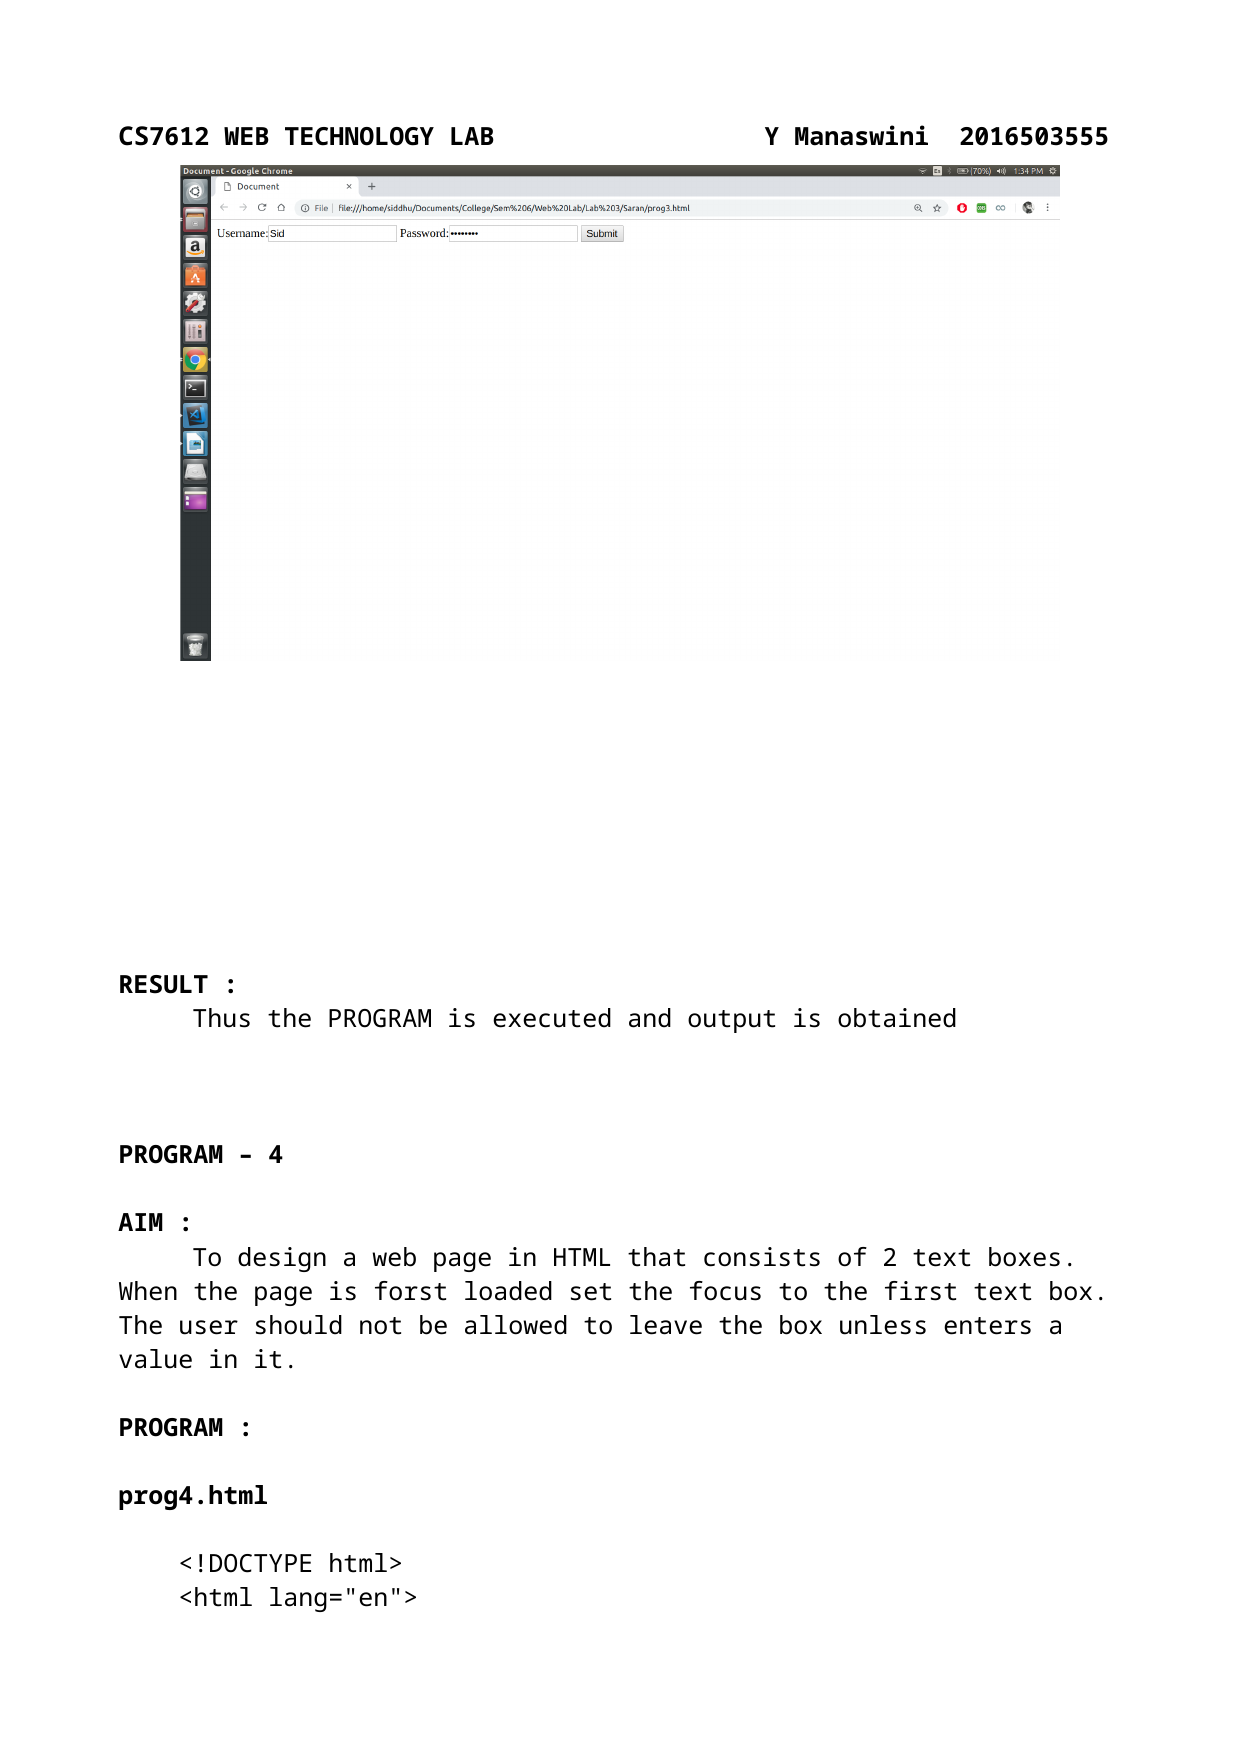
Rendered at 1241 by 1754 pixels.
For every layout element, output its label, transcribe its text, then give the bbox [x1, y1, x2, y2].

text <html lang="en"> [118, 1580, 1122, 1614]
text RESULT : [118, 967, 1122, 1001]
picture [180, 165, 1060, 661]
text To design a web page in HTML that consists of 2 text boxes. When the page is forst loaded set the focus to the first text box. The user should not be allowed to leave the box unless enters a value in it. [118, 1239, 1122, 1375]
text PROGRAM : [118, 1409, 1122, 1443]
text prog4.html [118, 1478, 1122, 1512]
text PROGRAM – 4 [118, 1137, 1122, 1171]
text AIM : [118, 1205, 1122, 1239]
text Thus the PROGRAM is executed and output is obtained [118, 1001, 1122, 1035]
text <!DOCTYPE html> [118, 1546, 1122, 1580]
